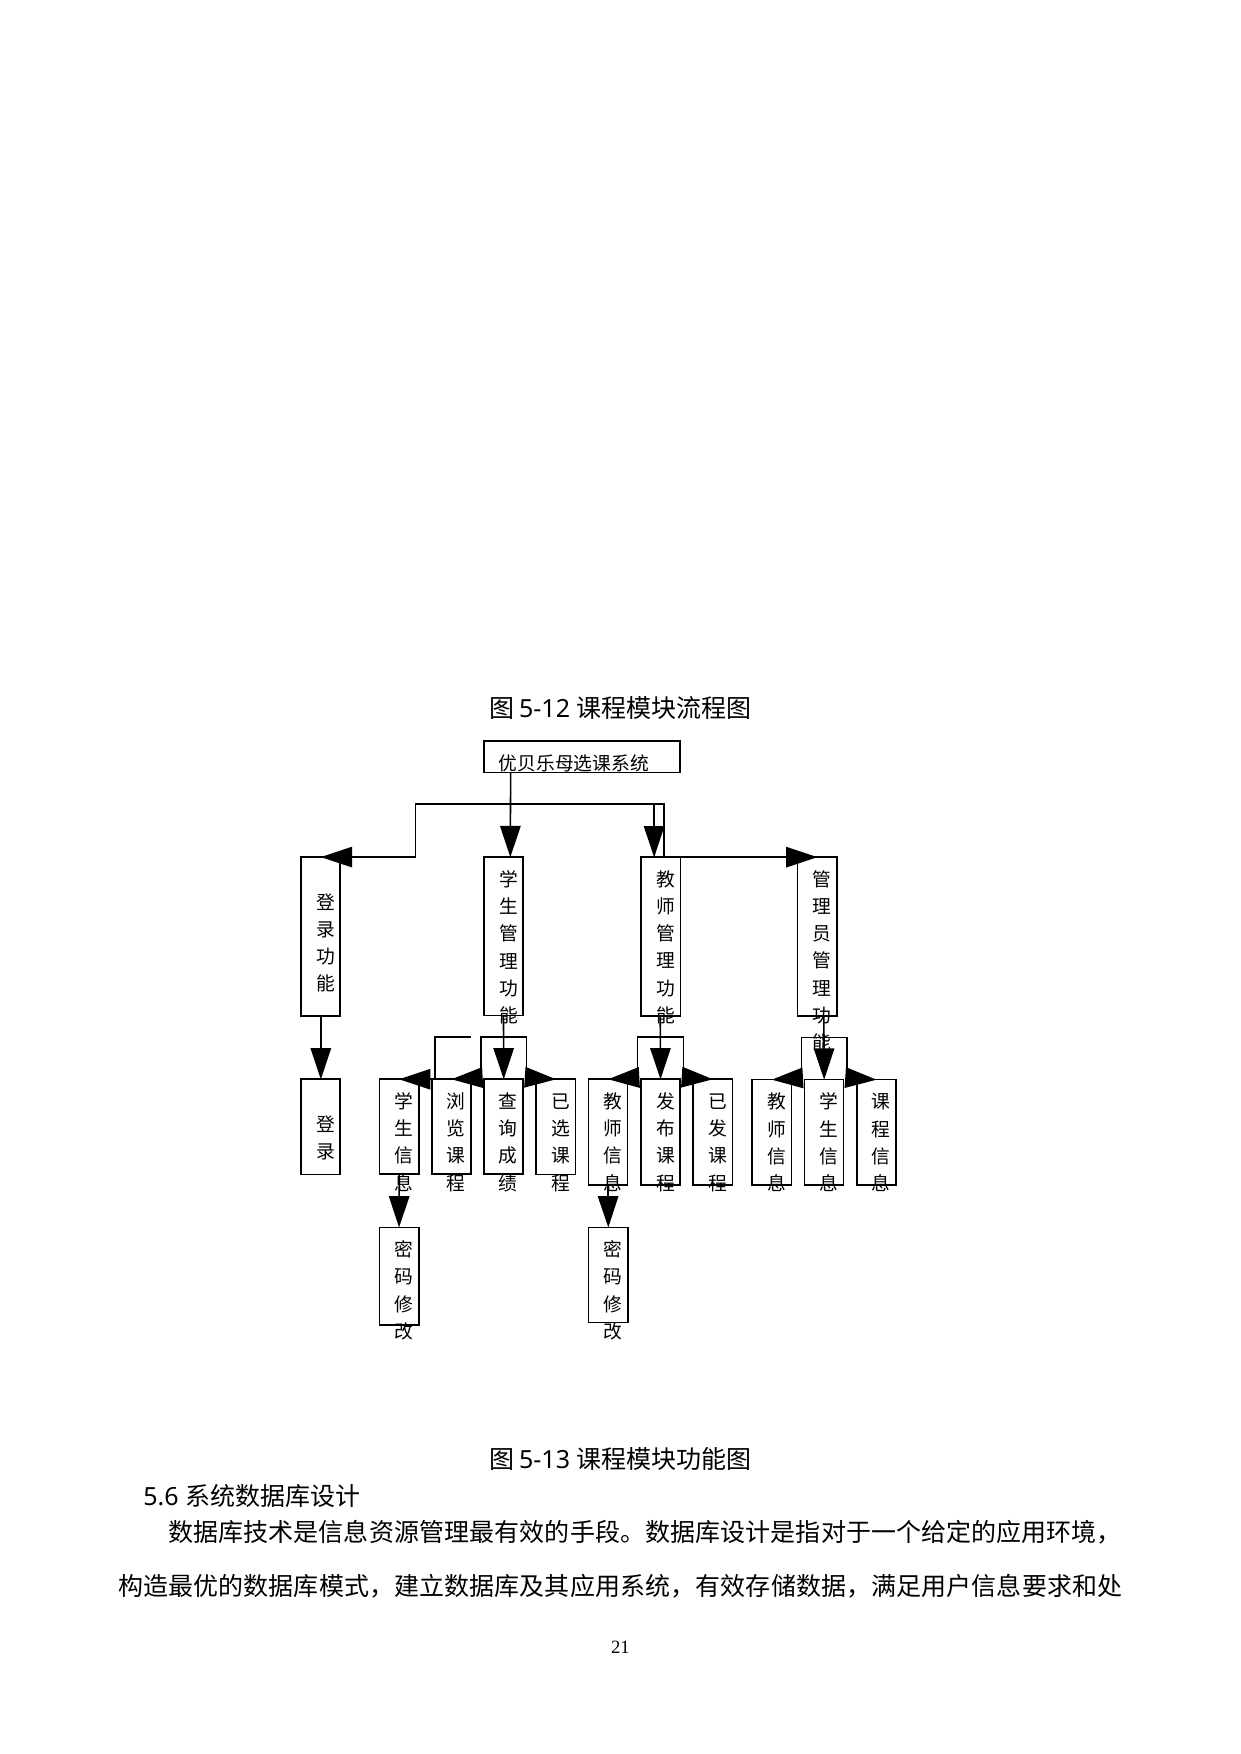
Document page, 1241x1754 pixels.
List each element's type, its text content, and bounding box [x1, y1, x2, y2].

text 数据库技术是信息资源管理最有效的手段。数据库设计是指对于一个给定的应用环境，构造最优的数据库模式，建立数据库及其应用系统，有效存储数据，满足用户信息要求和处 [118, 1512, 1122, 1603]
text 图5-13 课程模块功能图 [118, 1440, 1122, 1476]
text 5.6 系统数据库设计 [118, 1476, 1122, 1512]
text 图5-12 课程模块流程图 [118, 688, 1122, 724]
